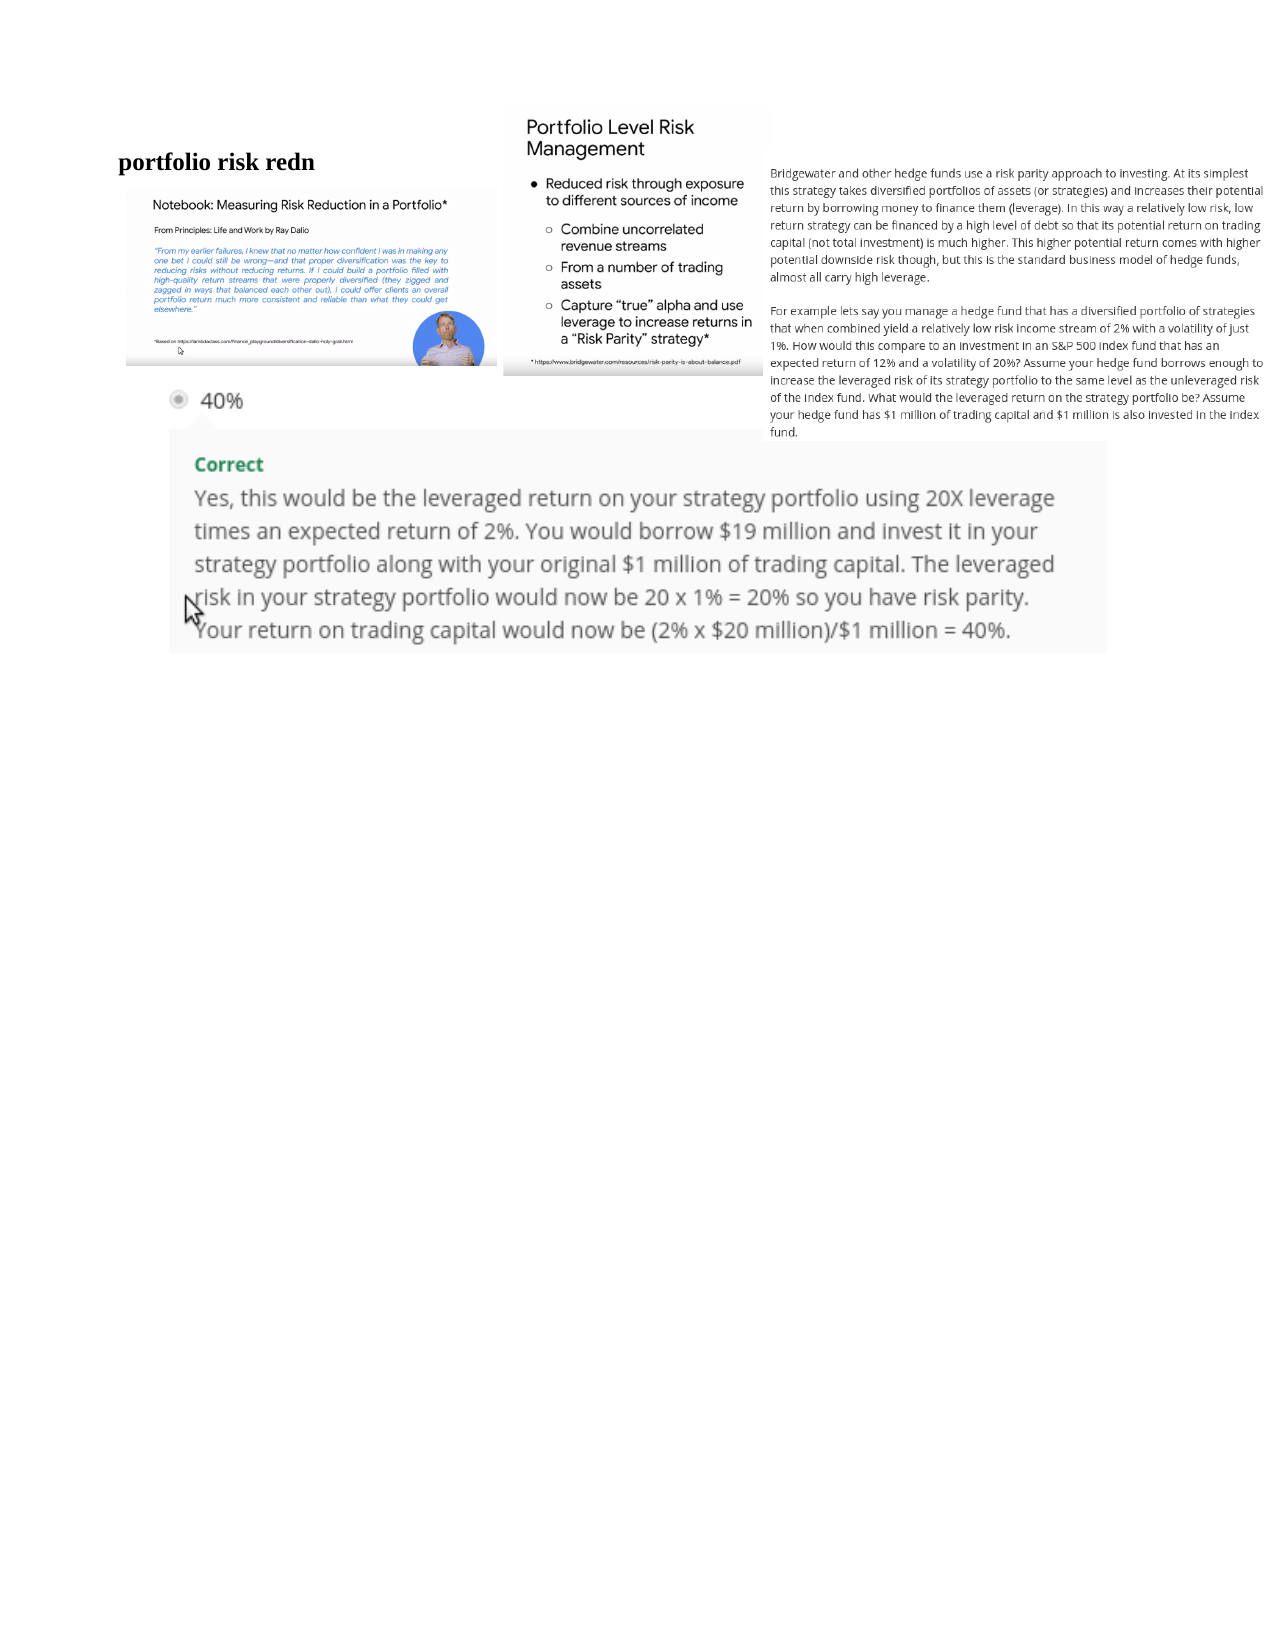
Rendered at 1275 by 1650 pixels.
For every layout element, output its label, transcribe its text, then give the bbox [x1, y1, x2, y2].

text portfolio risk redn [118, 147, 503, 176]
picture [125, 187, 497, 366]
picture [168, 106, 1275, 662]
